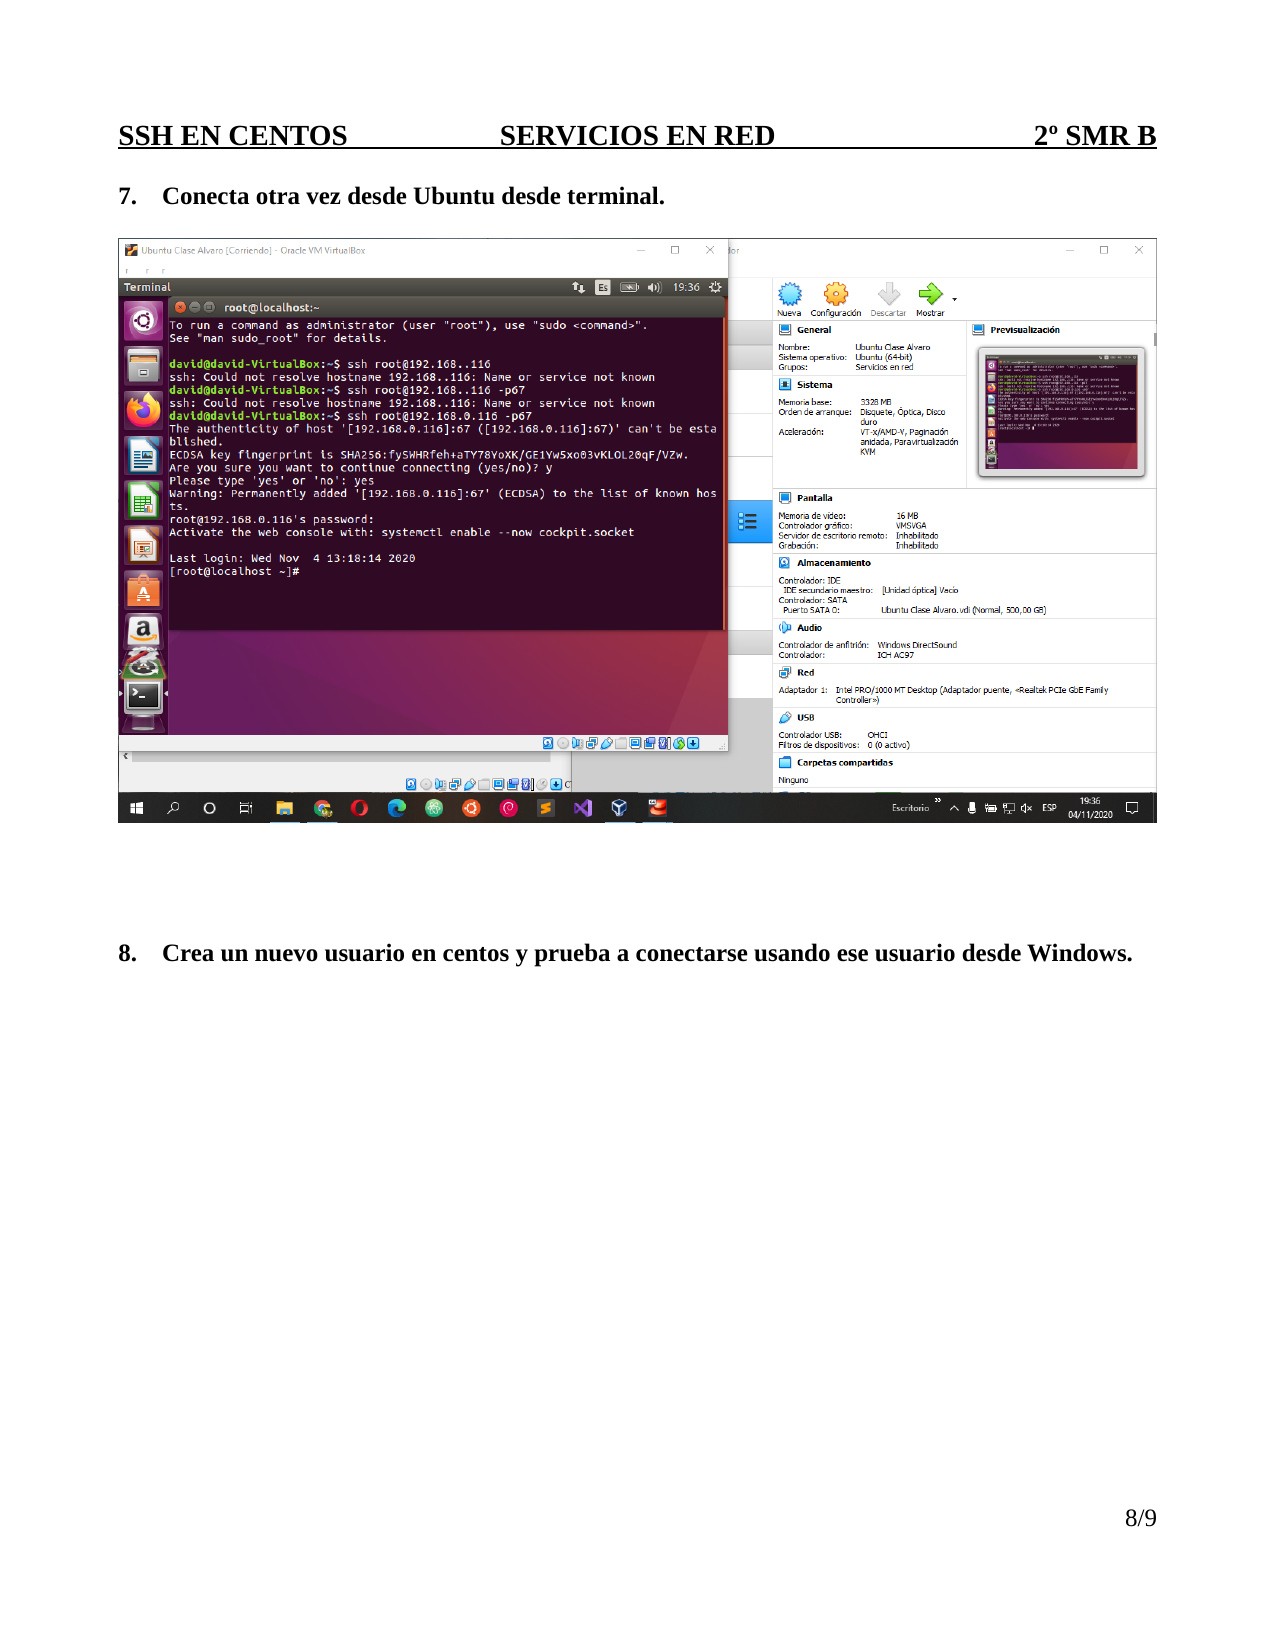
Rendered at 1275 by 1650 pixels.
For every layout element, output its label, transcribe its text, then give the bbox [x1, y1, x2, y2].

picture [118, 238, 1157, 823]
text 7. Conecta otra vez desde Ubuntu desde terminal. [118, 181, 1157, 210]
text 8. Crea un nuevo usuario en centos y prueba a conectarse usando ese usuario desde Windows. [118, 938, 1157, 966]
